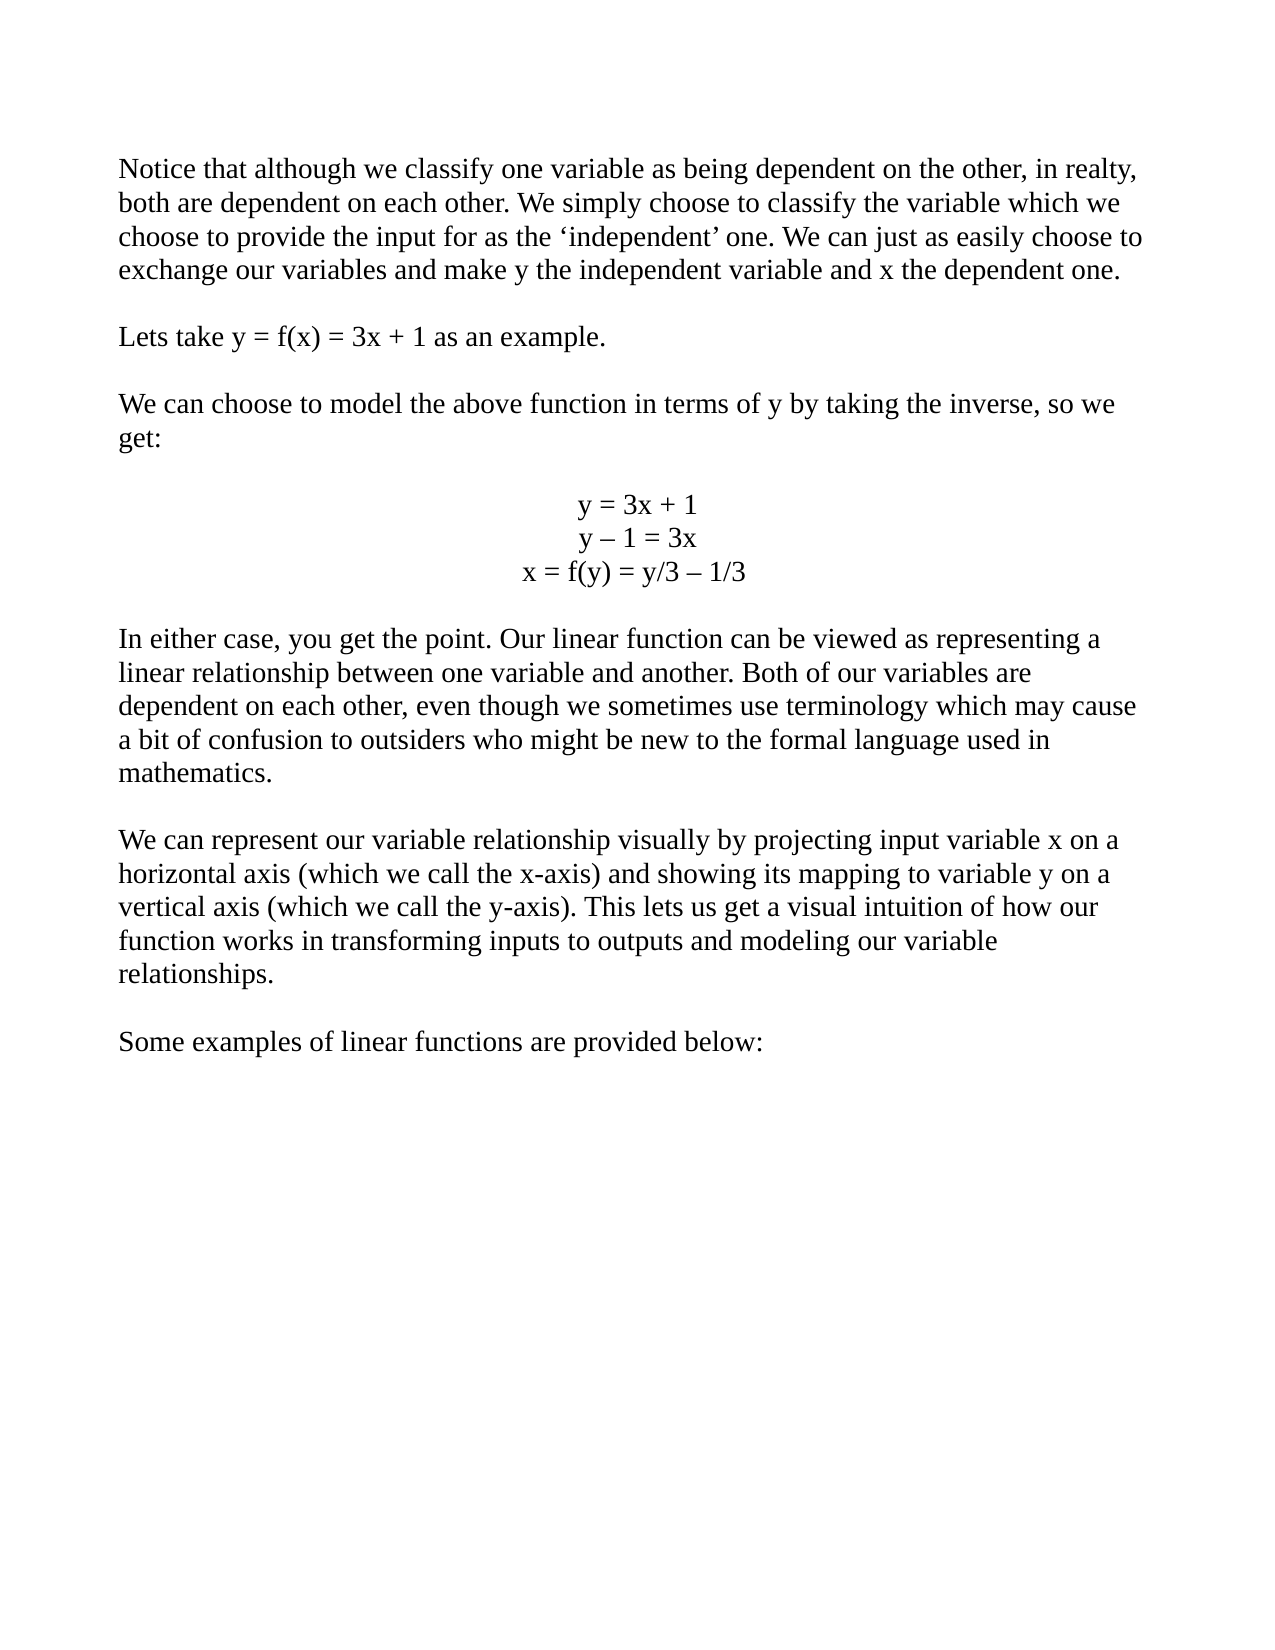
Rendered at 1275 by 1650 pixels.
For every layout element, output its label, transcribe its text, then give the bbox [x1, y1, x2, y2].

text We can choose to model the above function in terms of y by taking the inverse, so we get: [118, 386, 1157, 453]
text In either case, you get the point. Our linear function can be viewed as representing a linear relationship between one variable and another. Both of our variables are dependent on each other, even though we sometimes use terminology which may cause a bit of confusion to outsiders who might be new to the formal language used in mathematics. [118, 621, 1157, 789]
text We can represent our variable relationship visually by projecting input variable x on a horizontal axis (which we call the x-axis) and showing its mapping to variable y on a vertical axis (which we call the y-axis). This lets us get a visual intuition of how our function works in transforming inputs to outputs and modeling our variable relationships. [118, 822, 1157, 990]
text y – 1 = 3x [118, 521, 1157, 554]
text Notice that although we classify one variable as being dependent on the other, in realty, both are dependent on each other. We simply choose to classify the variable which we choose to provide the input for as the ‘independent’ one. We can just as easily choose to exchange our variables and make y the independent variable and x the dependent one. [118, 152, 1157, 286]
text Some examples of linear functions are provided below: [118, 1024, 1157, 1057]
text y = 3x + 1 [118, 487, 1157, 521]
text x = f(y) = y/3 – 1/3 [118, 554, 1157, 588]
text Lets take y = f(x) = 3x + 1 as an example. [118, 319, 1157, 353]
